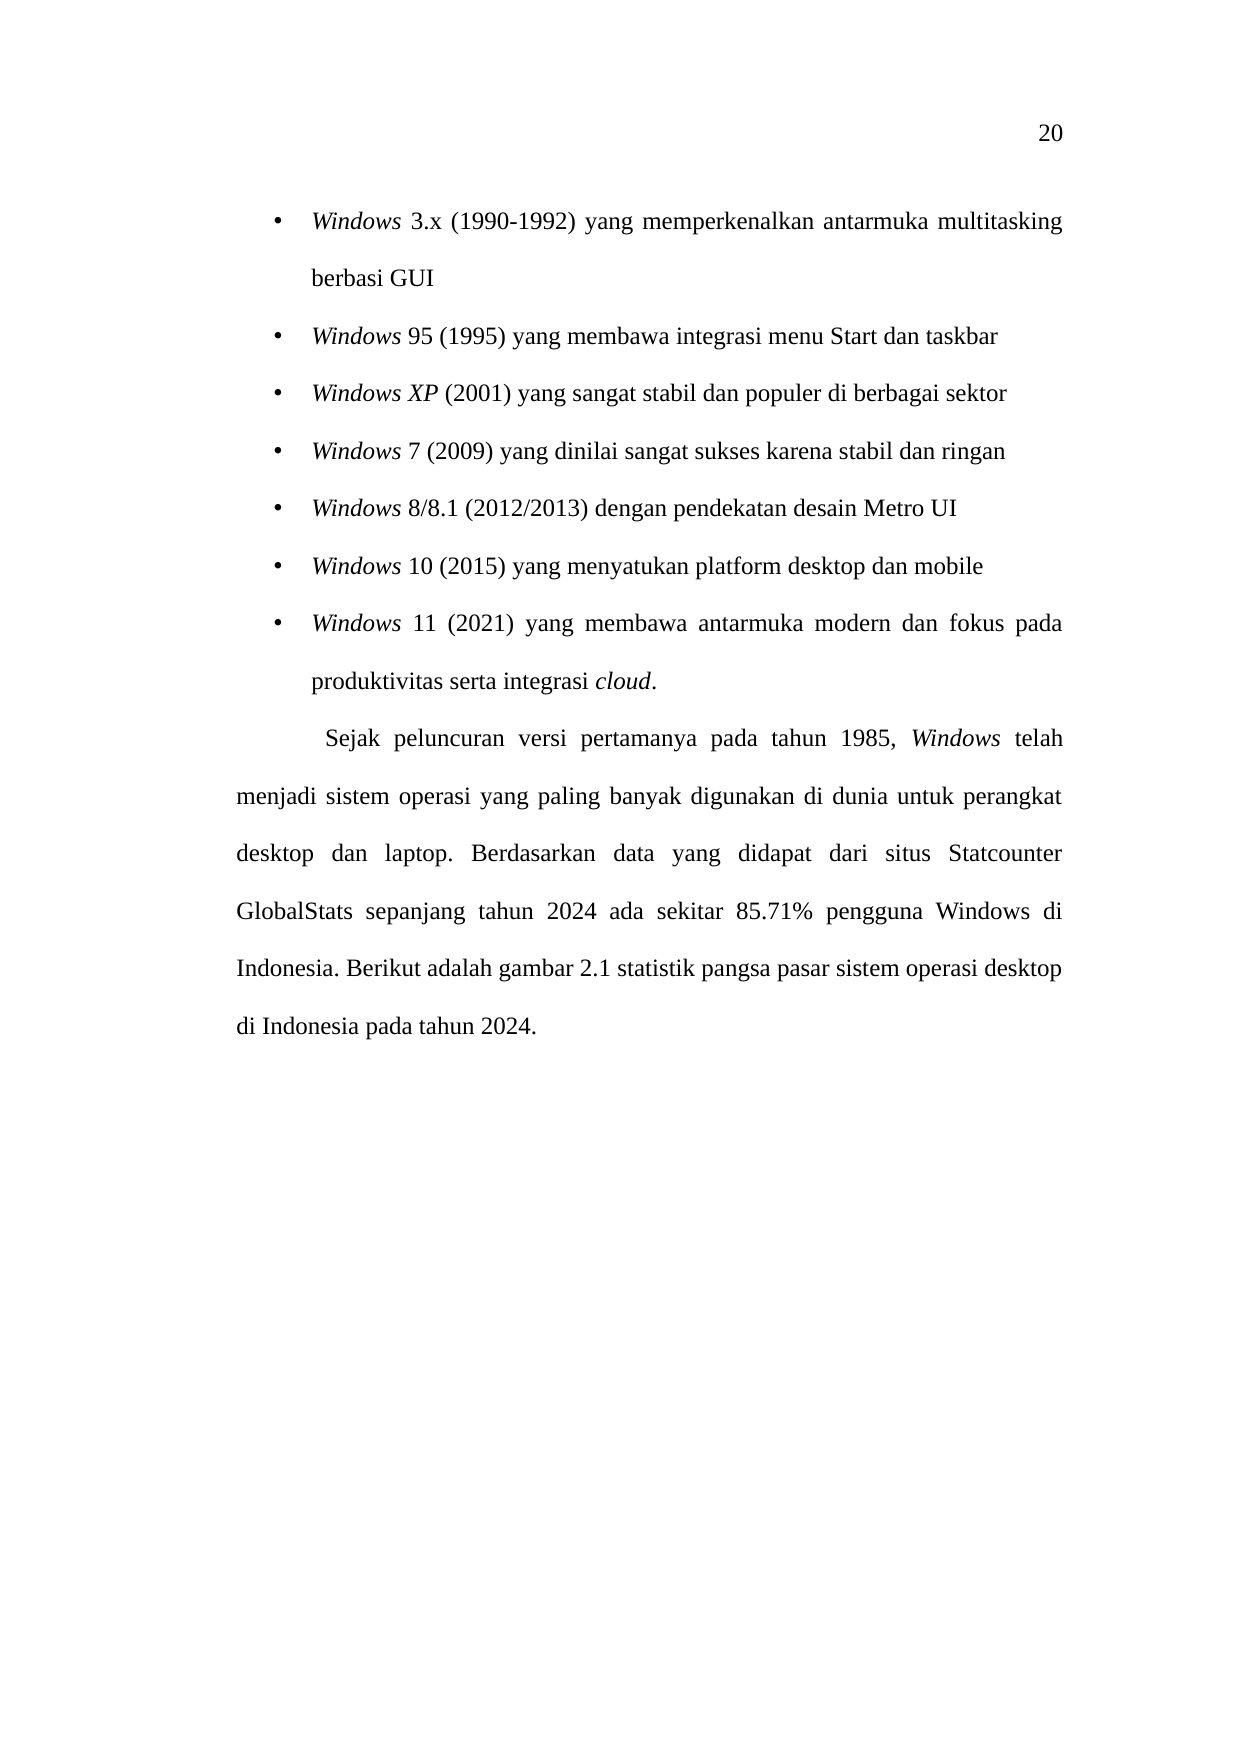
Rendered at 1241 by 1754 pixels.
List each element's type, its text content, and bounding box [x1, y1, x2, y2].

list Windows 7 (2009) yang dinilai sangat sukses karena stabil dan ringan [274, 436, 1063, 465]
list Windows 3.x (1990-1992) yang memperkenalkan antarmuka multitasking berbasi GUI [274, 206, 1063, 292]
list Windows 10 (2015) yang menyatukan platform desktop dan mobile [274, 551, 1063, 580]
list Windows 11 (2021) yang membawa antarmuka modern dan fokus pada produktivitas serta integrasi cloud. [274, 608, 1063, 695]
list Windows 8/8.1 (2012/2013) dengan pendekatan desain Metro UI [274, 493, 1063, 522]
list Windows 95 (1995) yang membawa integrasi menu Start dan taskbar [274, 321, 1063, 350]
text Sejak peluncuran versi pertamanya pada tahun 1985, Windows telah menjadi sistem operasi yang paling banyak digunakan di dunia untuk perangkat desktop dan laptop. Berdasarkan data yang didapat dari situs Statcounter GlobalStats sepanjang tahun 2024 ada sekitar 85.71% pengguna Windows di Indonesia. Berikut adalah gambar 2.1 statistik pangsa pasar sistem operasi desktop di Indonesia pada tahun 2024. [236, 723, 1063, 1040]
list Windows XP (2001) yang sangat stabil dan populer di berbagai sektor [274, 378, 1063, 407]
